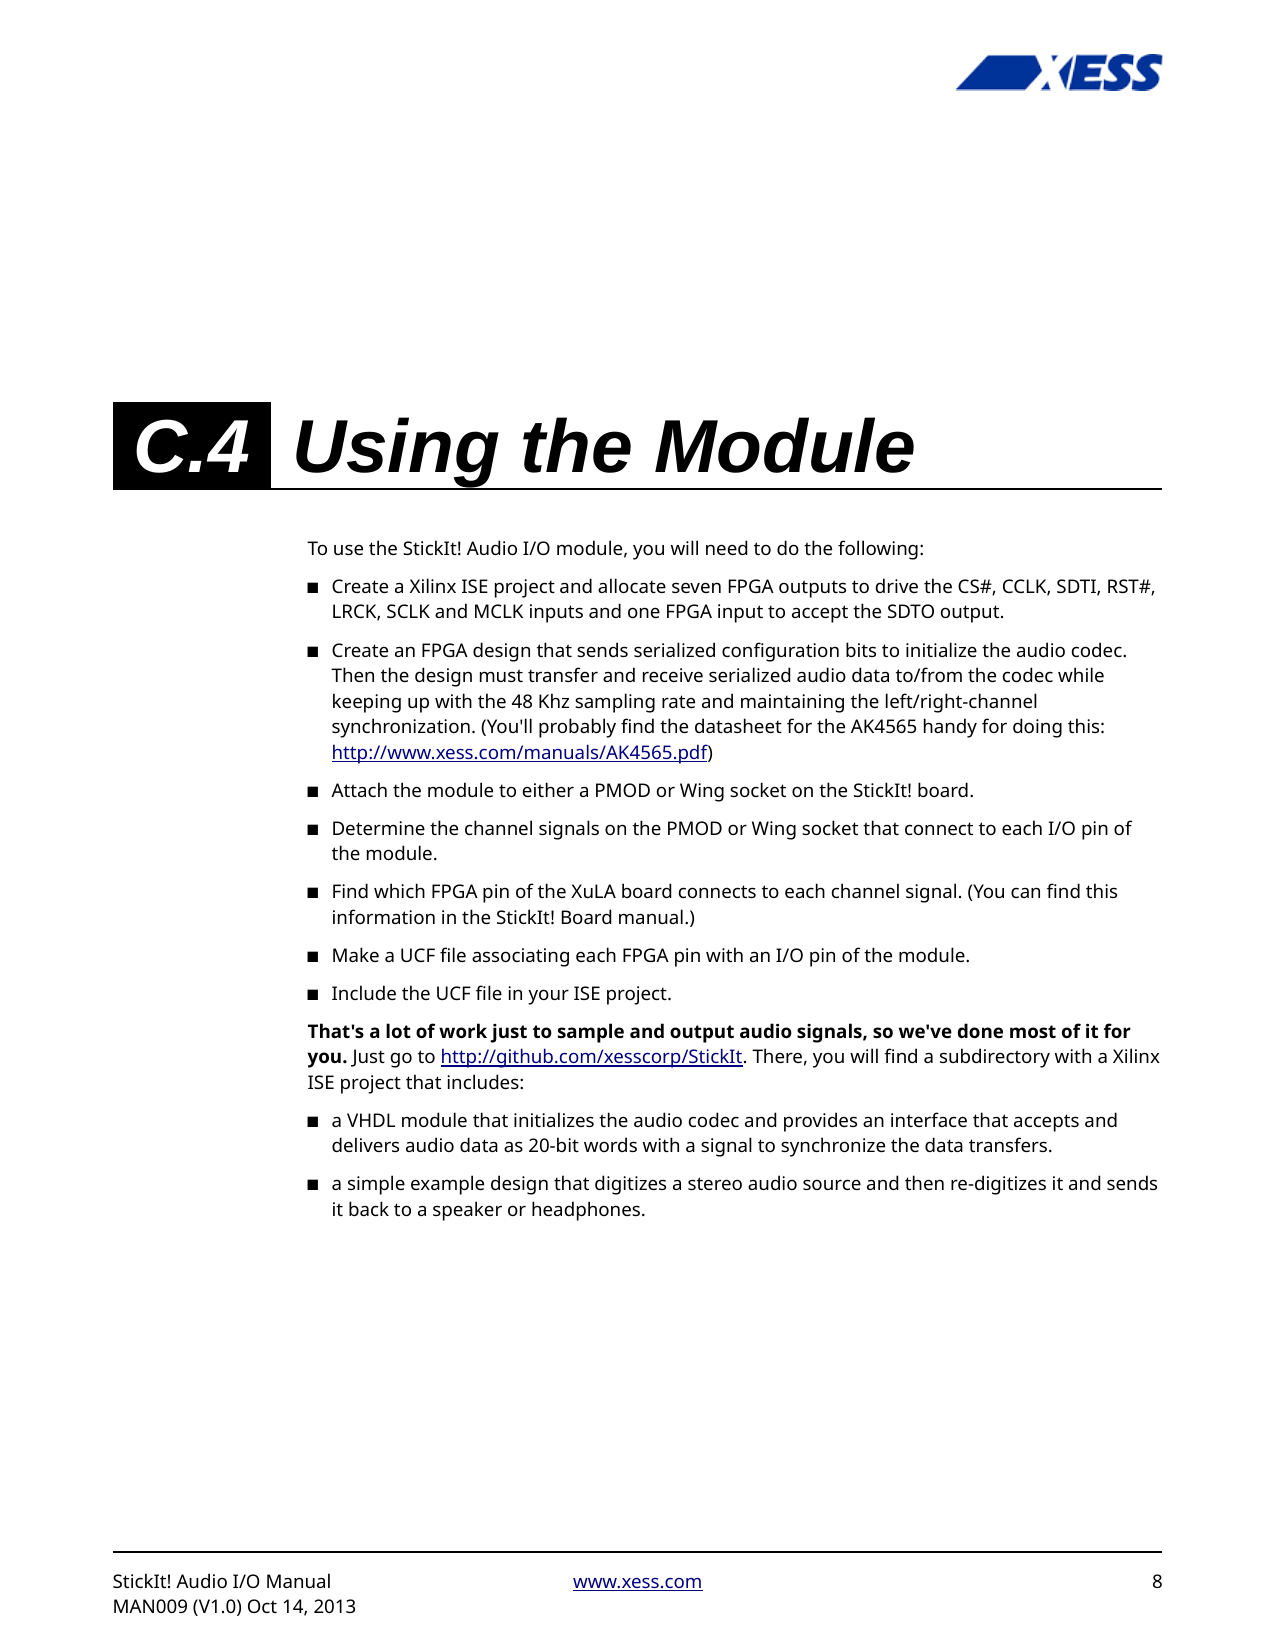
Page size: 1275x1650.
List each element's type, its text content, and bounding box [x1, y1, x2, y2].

text That's a lot of work just to sample and output audio signals, so we've done most of it for you. Just go to http://github.com/xesscorp/StickIt. There, you will find a subdirectory with a Xilinx ISE project that includes: [307, 1018, 1162, 1095]
list Find which FPGA pin of the XuLA board connects to each channel signal. (You can find this information in the StickIt! Board manual.) [307, 878, 1162, 929]
list a VHDL module that initializes the audio codec and provides an interface that accepts and delivers audio data as 20-bit words with a signal to synchronize the data transfers. [307, 1107, 1162, 1158]
subtitle Using the Module [271, 402, 1162, 488]
text To use the StickIt! Audio I/O module, you will need to do the following: [307, 535, 1162, 561]
list a simple example design that digitizes a stereo audio source and then re-digitizes it and sends it back to a speaker or headphones. [307, 1171, 1162, 1222]
list Create an FPGA design that sends serialized configuration bits to initialize the audio codec. Then the design must transfer and receive serialized audio data to/from the codec while keeping up with the 48 Khz sampling rate and maintaining the left/right-channel synchronization. (You'll probably find the datasheet for the AK4565 handy for doing this: http://www.xess.com/manuals/AK4565.pdf) [307, 637, 1162, 764]
list Include the UCF file in your ISE project. [307, 980, 1162, 1006]
list Create a Xilinx ISE project and allocate seven FPGA outputs to drive the CS#, CCLK, SDTI, RST#, LRCK, SCLK and MCLK inputs and one FPGA input to accept the SDTO output. [307, 573, 1162, 624]
picture [955, 54, 1163, 91]
list Determine the channel signals on the PMOD or Wing socket that connect to each I/O pin of the module. [307, 815, 1162, 866]
list Attach the module to either a PMOD or Wing socket on the StickIt! board. [307, 777, 1162, 802]
list Make a UCF file associating each FPGA pin with an I/O pin of the module. [307, 942, 1162, 968]
